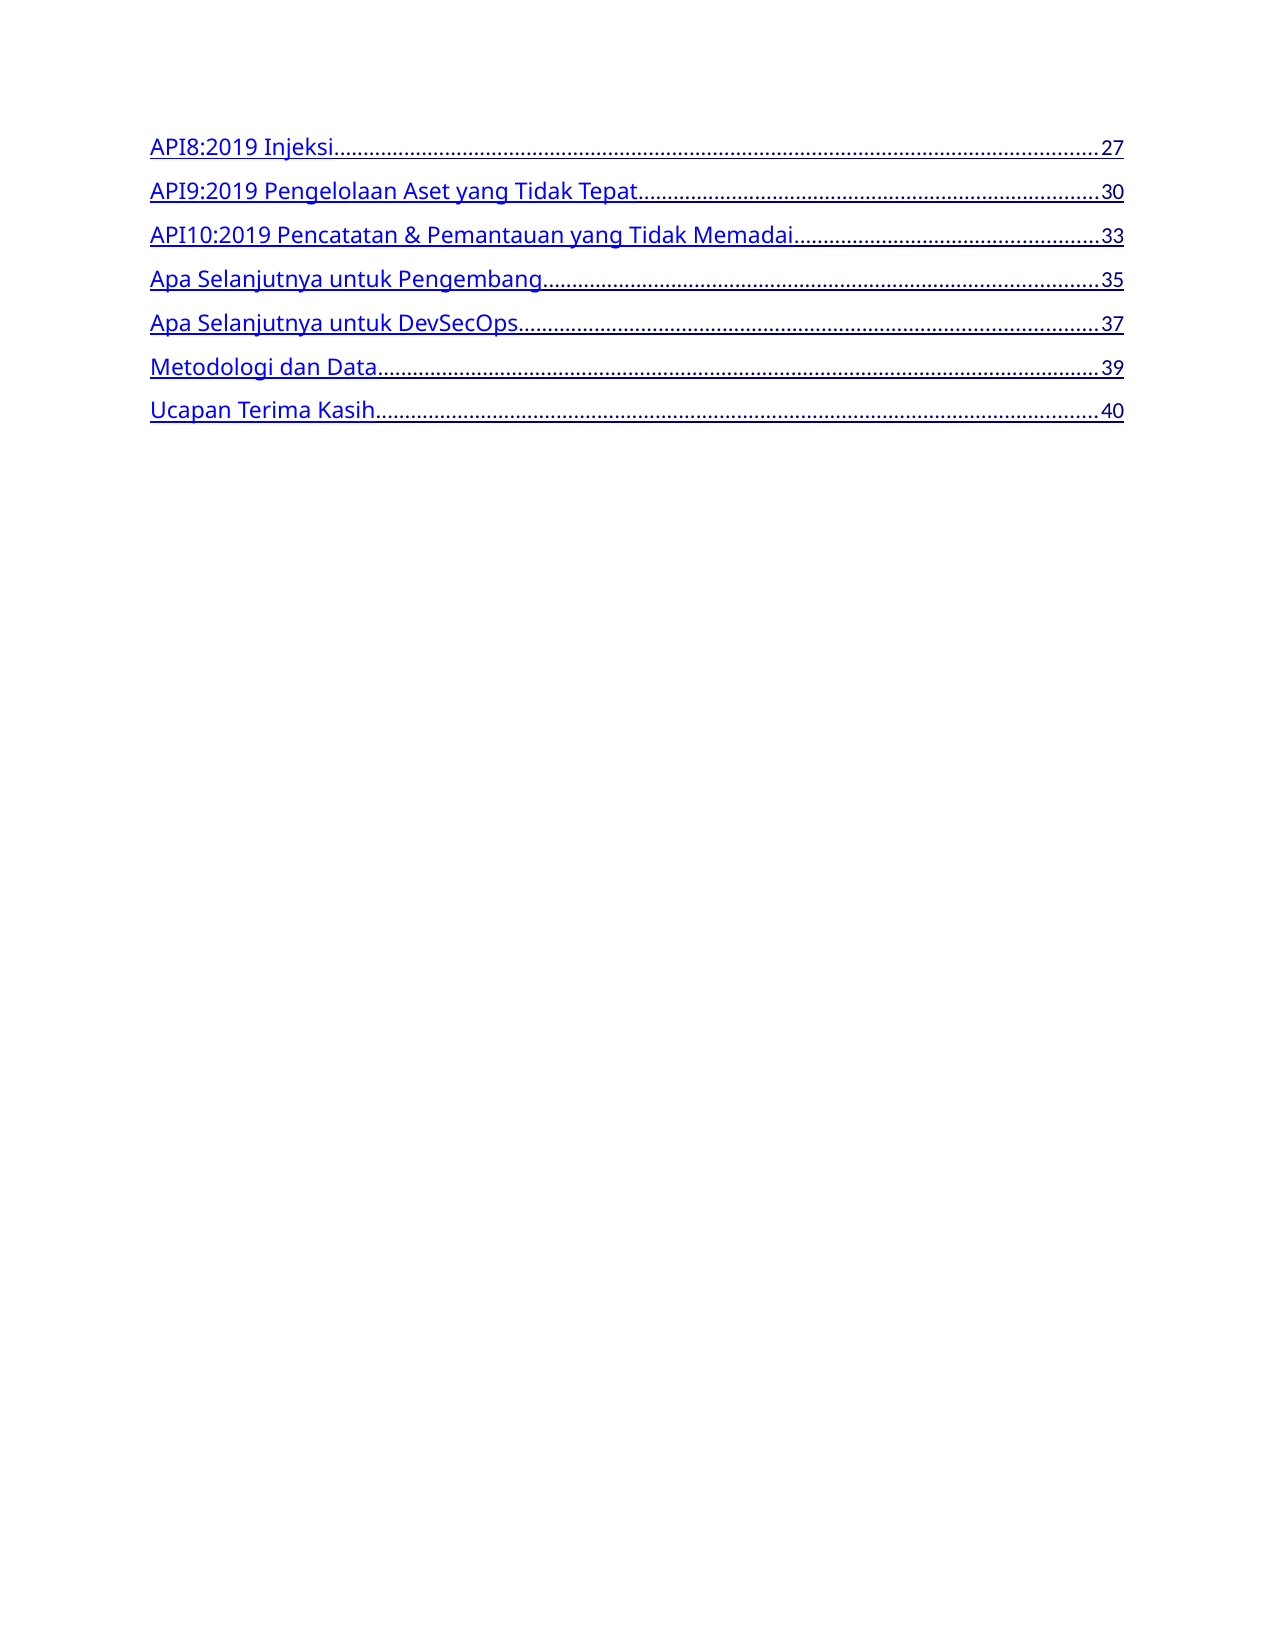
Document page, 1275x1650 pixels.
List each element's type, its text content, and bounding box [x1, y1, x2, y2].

text API8:2019 Injeksi 27 [150, 131, 1125, 162]
text API10:2019 Pencatatan & Pemantauan yang Tidak Memadai 33 [150, 219, 1125, 250]
text Ucapan Terima Kasih 40 [150, 394, 1125, 426]
text Apa Selanjutnya untuk DevSecOps 37 [150, 307, 1125, 338]
text Metodologi dan Data 39 [150, 351, 1125, 382]
text API9:2019 Pengelolaan Aset yang Tidak Tepat 30 [150, 175, 1125, 206]
text Apa Selanjutnya untuk Pengembang 35 [150, 263, 1125, 294]
